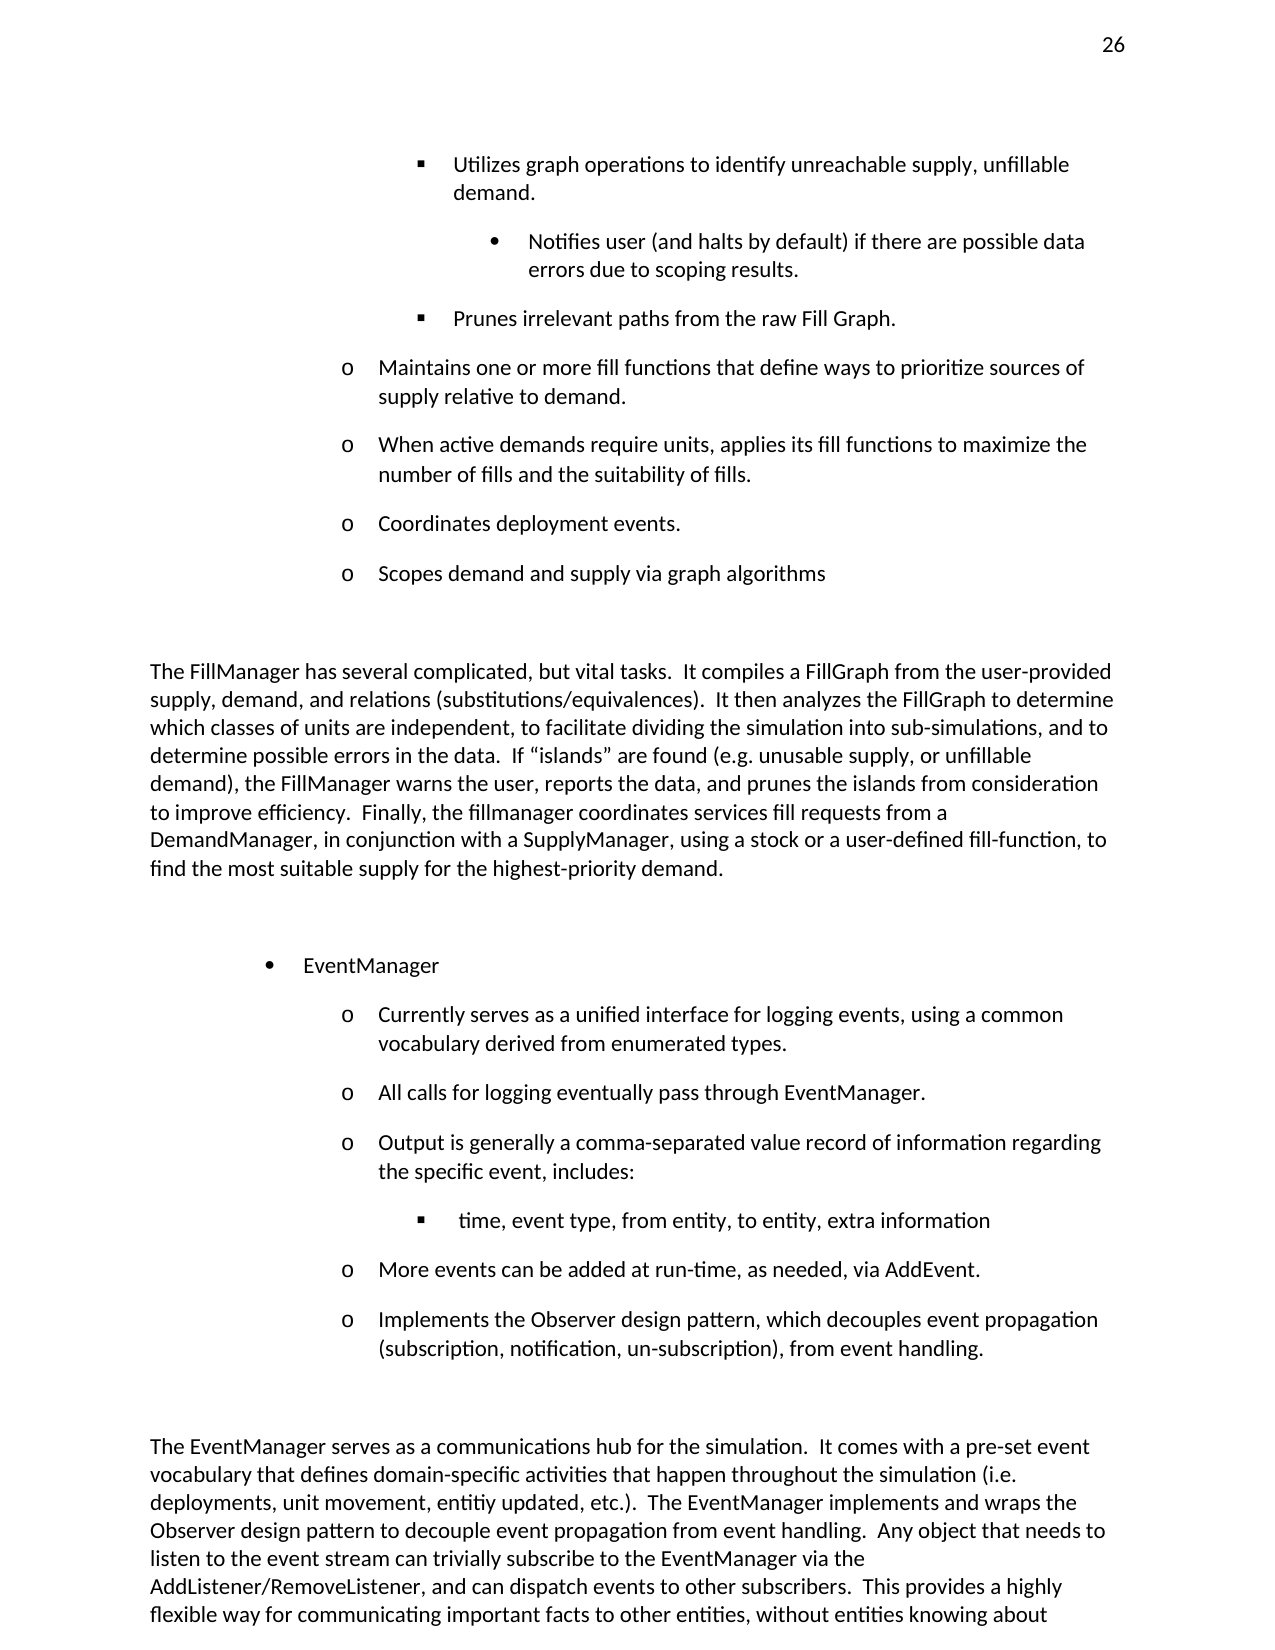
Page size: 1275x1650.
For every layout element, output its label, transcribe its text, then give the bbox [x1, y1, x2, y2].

list Coordinates deployment events. [341, 509, 1125, 538]
list Maintains one or more fill functions that define ways to prioritize sources of supply relative to demand. [341, 353, 1125, 410]
list Utilizes graph operations to identify unreachable supply, unfillable demand. [416, 150, 1125, 206]
list Prunes irrelevant paths from the raw Fill Graph. [416, 304, 1125, 332]
list Output is generally a comma-separated value record of information regarding the specific event, includes: [341, 1128, 1125, 1185]
list The FillManager has several complicated, but vital tasks. It compiles a FillGraph from the user-provided supply, demand, and relations (substitutions/equivalences). It then analyzes the FillGraph to determine which classes of units are independent, to facilitate dividing the simulation into sub-simulations, and to determine possible errors in the data. If “islands” are found (e.g. unusable supply, or unfillable demand), the FillManager warns the user, reports the data, and prunes the islands from consideration to improve efficiency. Finally, the fillmanager coordinates services fill requests from a DemandManager, in conjunction with a SupplyManager, using a stock or a user-defined fill-function, to find the most suitable supply for the highest-priority demand. [150, 657, 1125, 882]
list Notifies user (and halts by default) if there are possible data errors due to scoping results. [491, 227, 1125, 283]
list time, event type, from entity, to entity, extra information [416, 1206, 1125, 1234]
list Currently serves as a unified interface for logging events, using a common vocabulary derived from enumerated types. [341, 1000, 1125, 1057]
list Scopes demand and supply via graph algorithms [341, 559, 1125, 588]
list The EventManager serves as a communications hub for the simulation. It comes with a pre-set event vocabulary that defines domain-specific activities that happen throughout the simulation (i.e. deployments, unit movement, entitiy updated, etc.). The EventManager implements and wraps the Observer design pattern to decouple event propagation from event handling. Any object that needs to listen to the event stream can trivially subscribe to the EventManager via the AddListener/RemoveListener, and can dispatch events to other subscribers. This provides a highly flexible way for communicating important facts to other entities, without entities knowing about [150, 1432, 1125, 1628]
list EventManager [266, 951, 1125, 979]
list Implements the Observer design pattern, which decouples event propagation (subscription, notification, un-subscription), from event handling. [341, 1305, 1125, 1362]
list All calls for logging eventually pass through EventManager. [341, 1078, 1125, 1107]
list When active demands require units, applies its fill functions to maximize the number of fills and the suitability of fills. [341, 431, 1125, 488]
list More events can be added at run-time, as needed, via AddEvent. [341, 1255, 1125, 1284]
